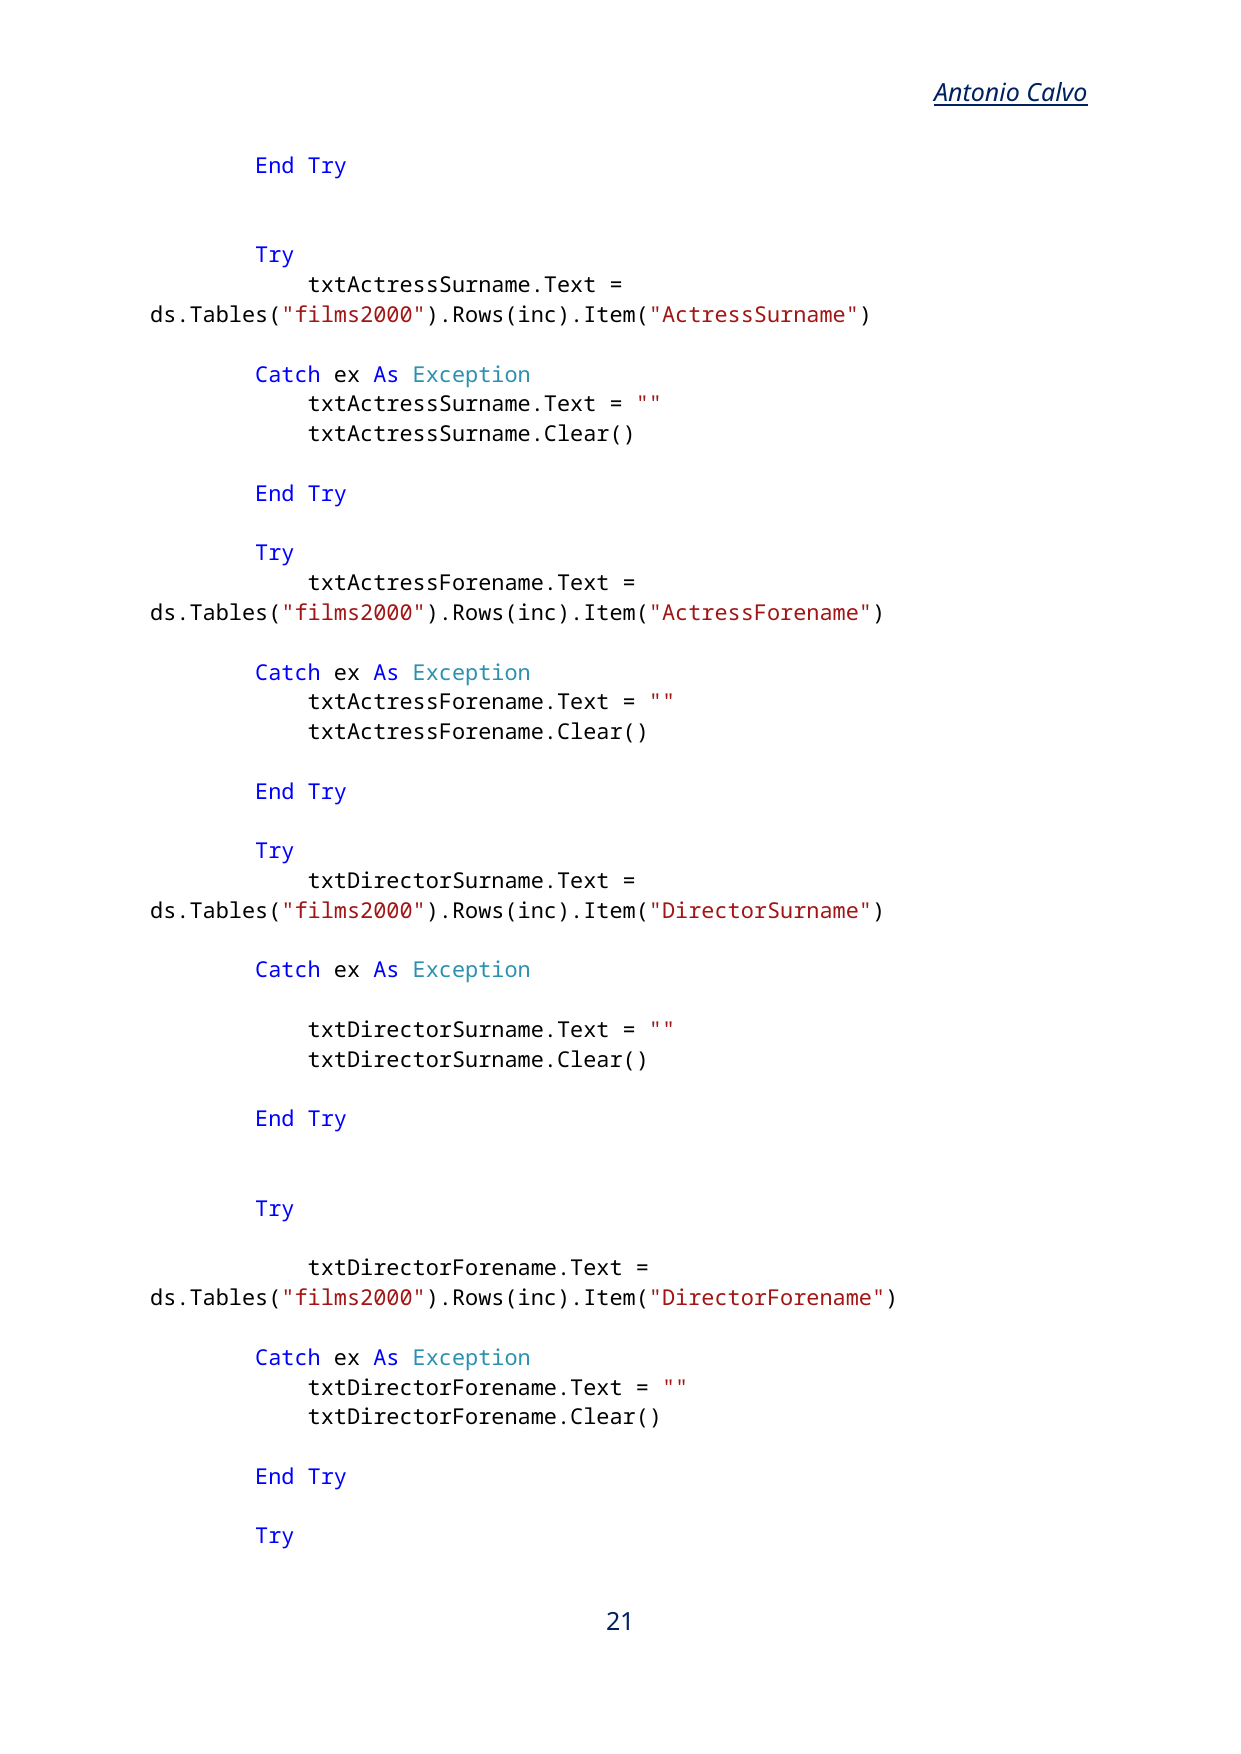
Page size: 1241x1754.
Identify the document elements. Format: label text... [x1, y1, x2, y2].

text Try [150, 537, 1090, 567]
text txtActressSurname.Text = "" [150, 388, 1090, 418]
text Try [150, 1193, 1090, 1222]
text Catch ex As Exception [150, 656, 1090, 686]
text Catch ex As Exception [150, 1342, 1090, 1371]
text txtActressForename.Text = ds.Tables("films2000").Rows(inc).Item("ActressForename") [150, 567, 1090, 627]
text txtDirectorSurname.Text = ds.Tables("films2000").Rows(inc).Item("DirectorSurname") [150, 865, 1090, 924]
text End Try [150, 1103, 1090, 1133]
text Catch ex As Exception [150, 954, 1090, 984]
text txtDirectorForename.Text = ds.Tables("films2000").Rows(inc).Item("DirectorForename") [150, 1252, 1090, 1312]
text End Try [150, 1461, 1090, 1491]
text Try [150, 1520, 1090, 1550]
text txtActressForename.Text = "" [150, 686, 1090, 716]
text txtActressSurname.Text = ds.Tables("films2000").Rows(inc).Item("ActressSurname") [150, 269, 1090, 329]
text Catch ex As Exception [150, 358, 1090, 388]
text End Try [150, 776, 1090, 805]
text End Try [150, 150, 1090, 180]
text txtDirectorForename.Text = "" [150, 1371, 1090, 1401]
text Try [150, 239, 1090, 269]
text txtDirectorForename.Clear() [150, 1401, 1090, 1431]
text Try [150, 835, 1090, 865]
text End Try [150, 478, 1090, 507]
text txtDirectorSurname.Clear() [150, 1044, 1090, 1073]
text txtActressSurname.Clear() [150, 418, 1090, 448]
text txtDirectorSurname.Text = "" [150, 1014, 1090, 1044]
text txtActressForename.Clear() [150, 716, 1090, 746]
